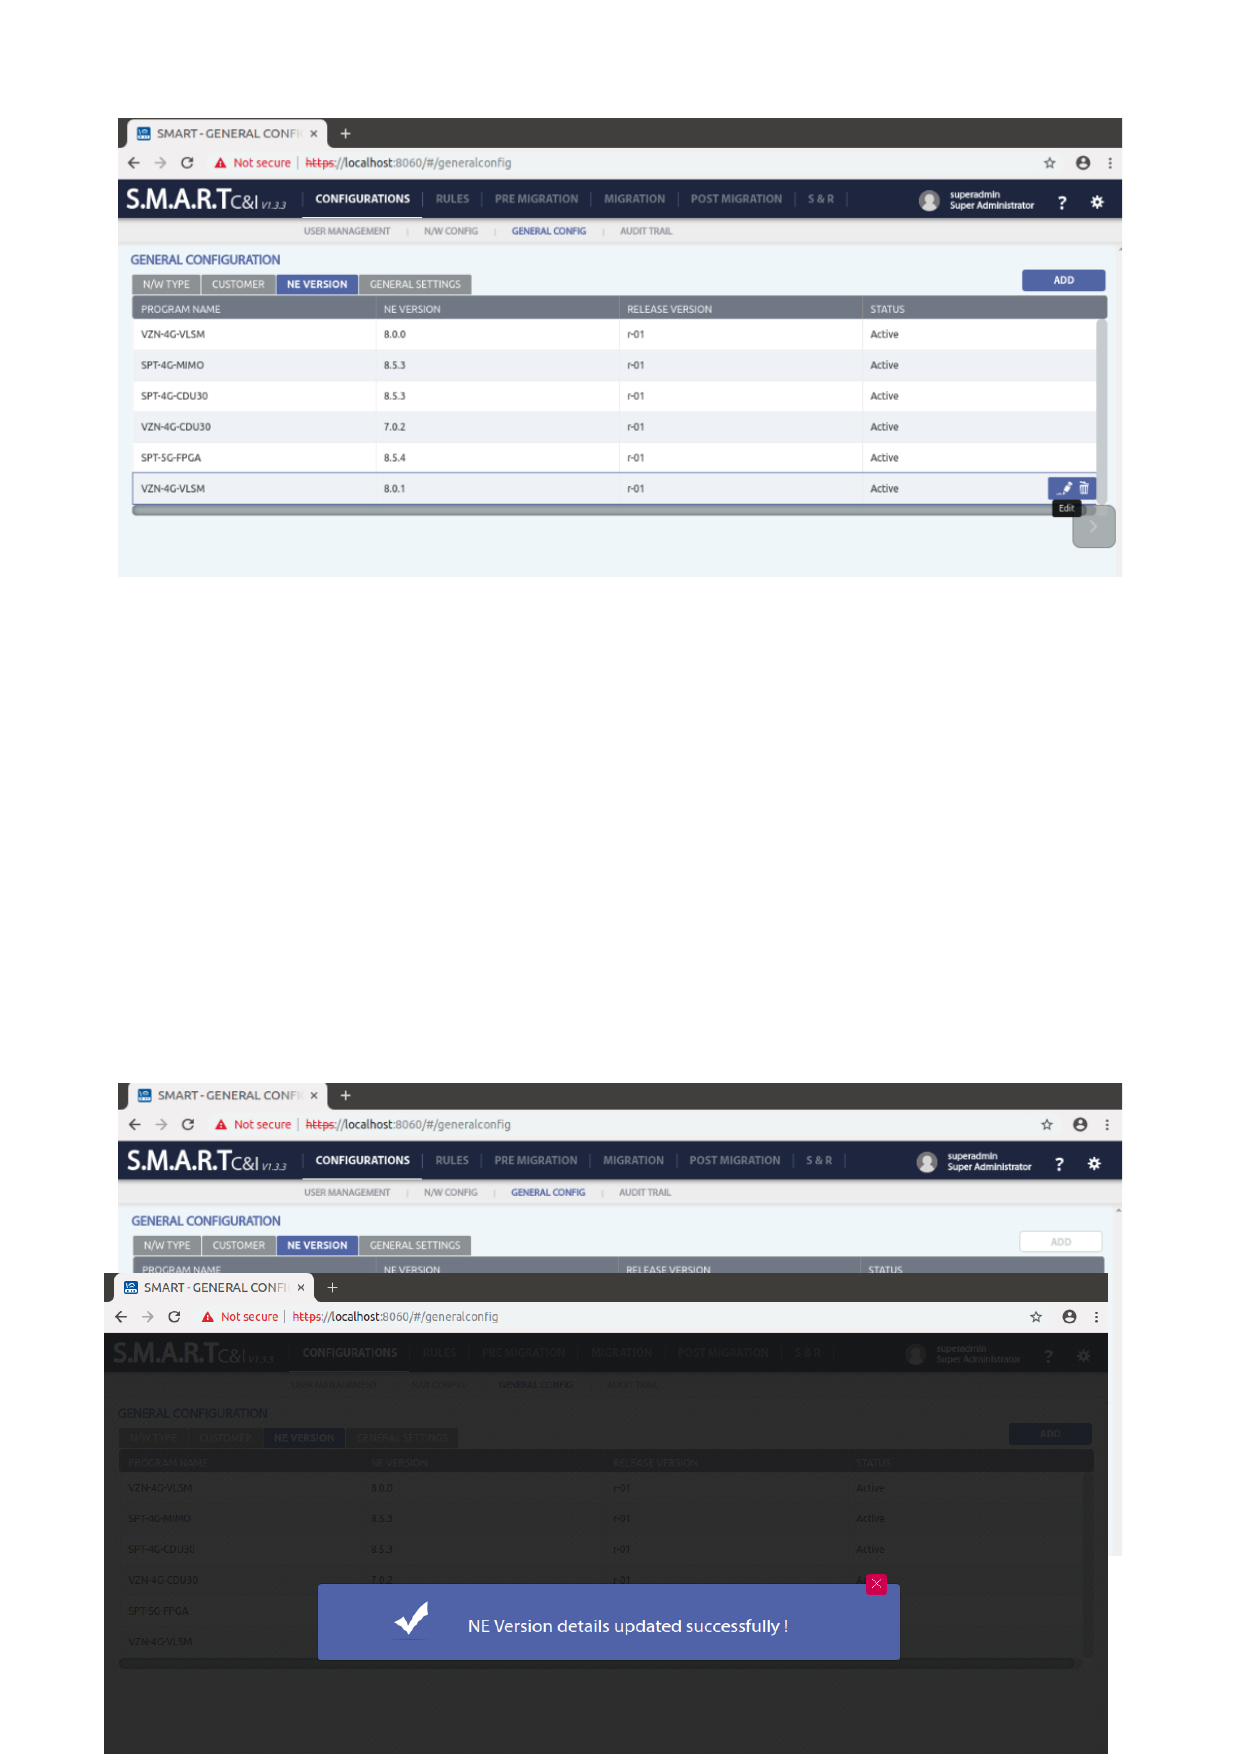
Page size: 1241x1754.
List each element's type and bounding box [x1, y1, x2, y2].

picture [104, 1083, 1123, 1754]
picture [118, 118, 1123, 577]
